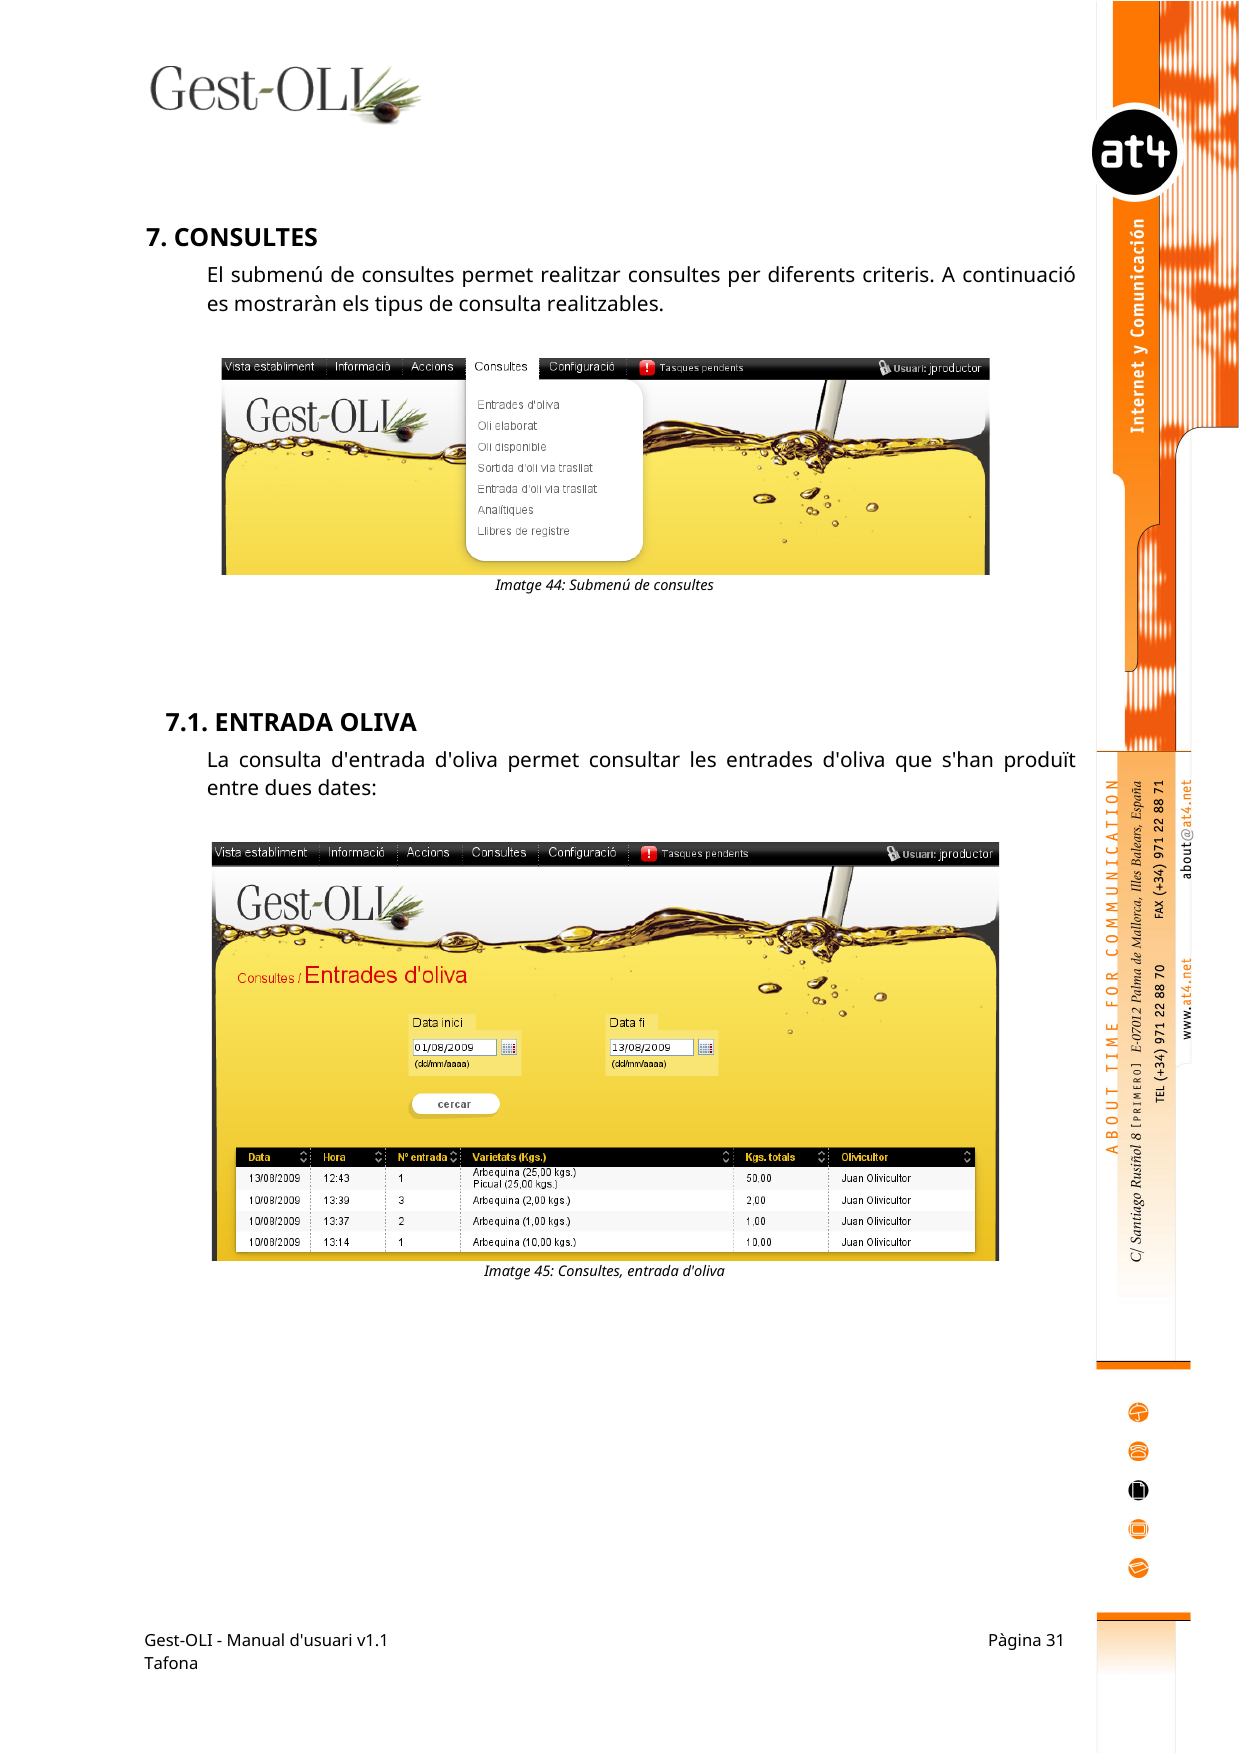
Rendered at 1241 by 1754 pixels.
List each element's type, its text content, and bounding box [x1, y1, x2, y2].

text Imatge 45: Consultes, entrada d'oliva [212, 1261, 999, 1281]
picture [221, 358, 990, 575]
picture [149, 66, 423, 126]
subtitle 7. CONSULTES [133, 220, 1078, 254]
text Imatge 44: Submenú de consultes [221, 575, 989, 594]
subtitle 7.1. ENTRADA OLIVA [133, 705, 1078, 739]
picture [211, 842, 1000, 1261]
picture [1085, 1, 1239, 1753]
text El submenú de consultes permet realitzar consultes per diferents criteris. A continuació es mostraràn els tipus de consulta realitzables. [207, 260, 1078, 317]
text La consulta d'entrada d'oliva permet consultar les entrades d'oliva que s'han produït entre dues dates: [207, 745, 1078, 802]
